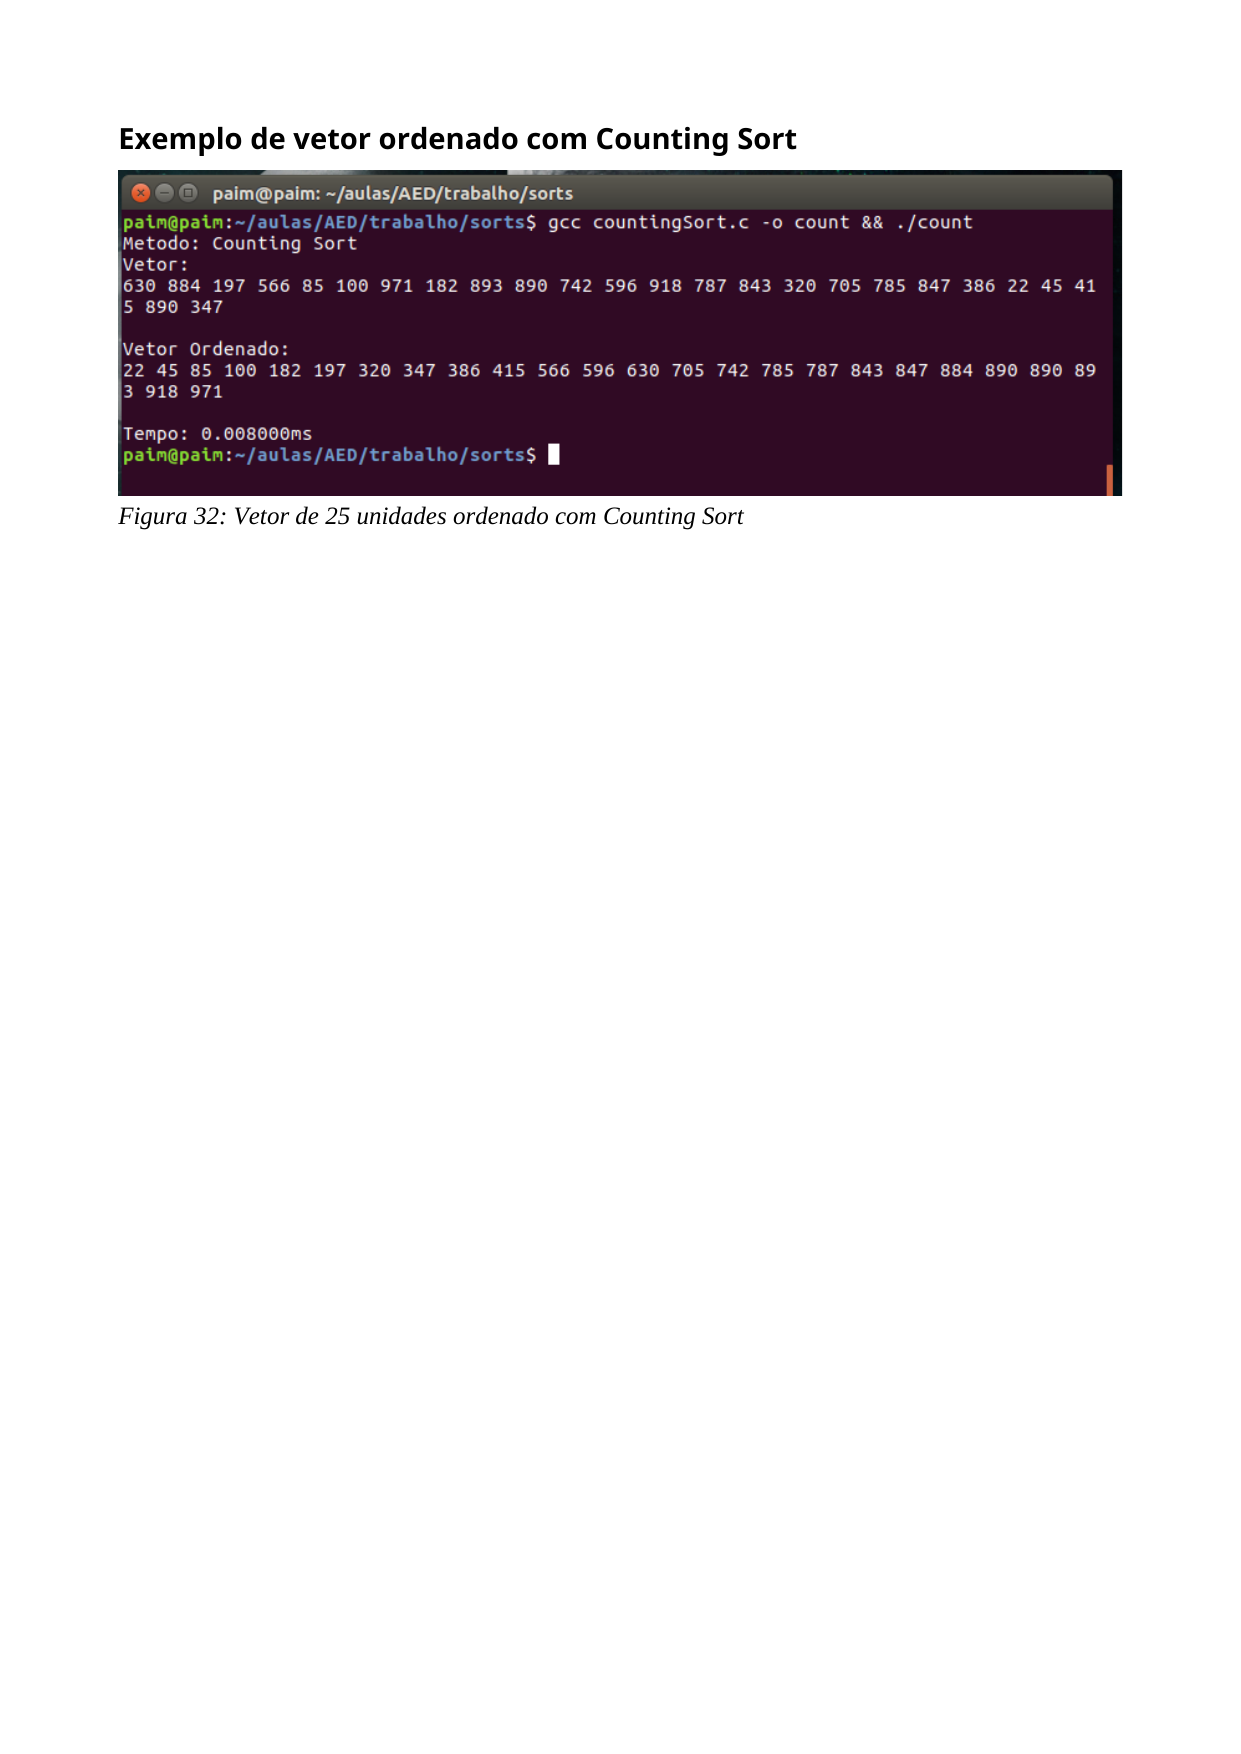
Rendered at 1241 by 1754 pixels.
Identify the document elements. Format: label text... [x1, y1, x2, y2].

text Figura 32: Vetor de 25 unidades ordenado com Counting Sort [118, 496, 1122, 530]
picture [118, 170, 1123, 496]
text Exemplo de vetor ordenado com Counting Sort [118, 118, 1122, 158]
